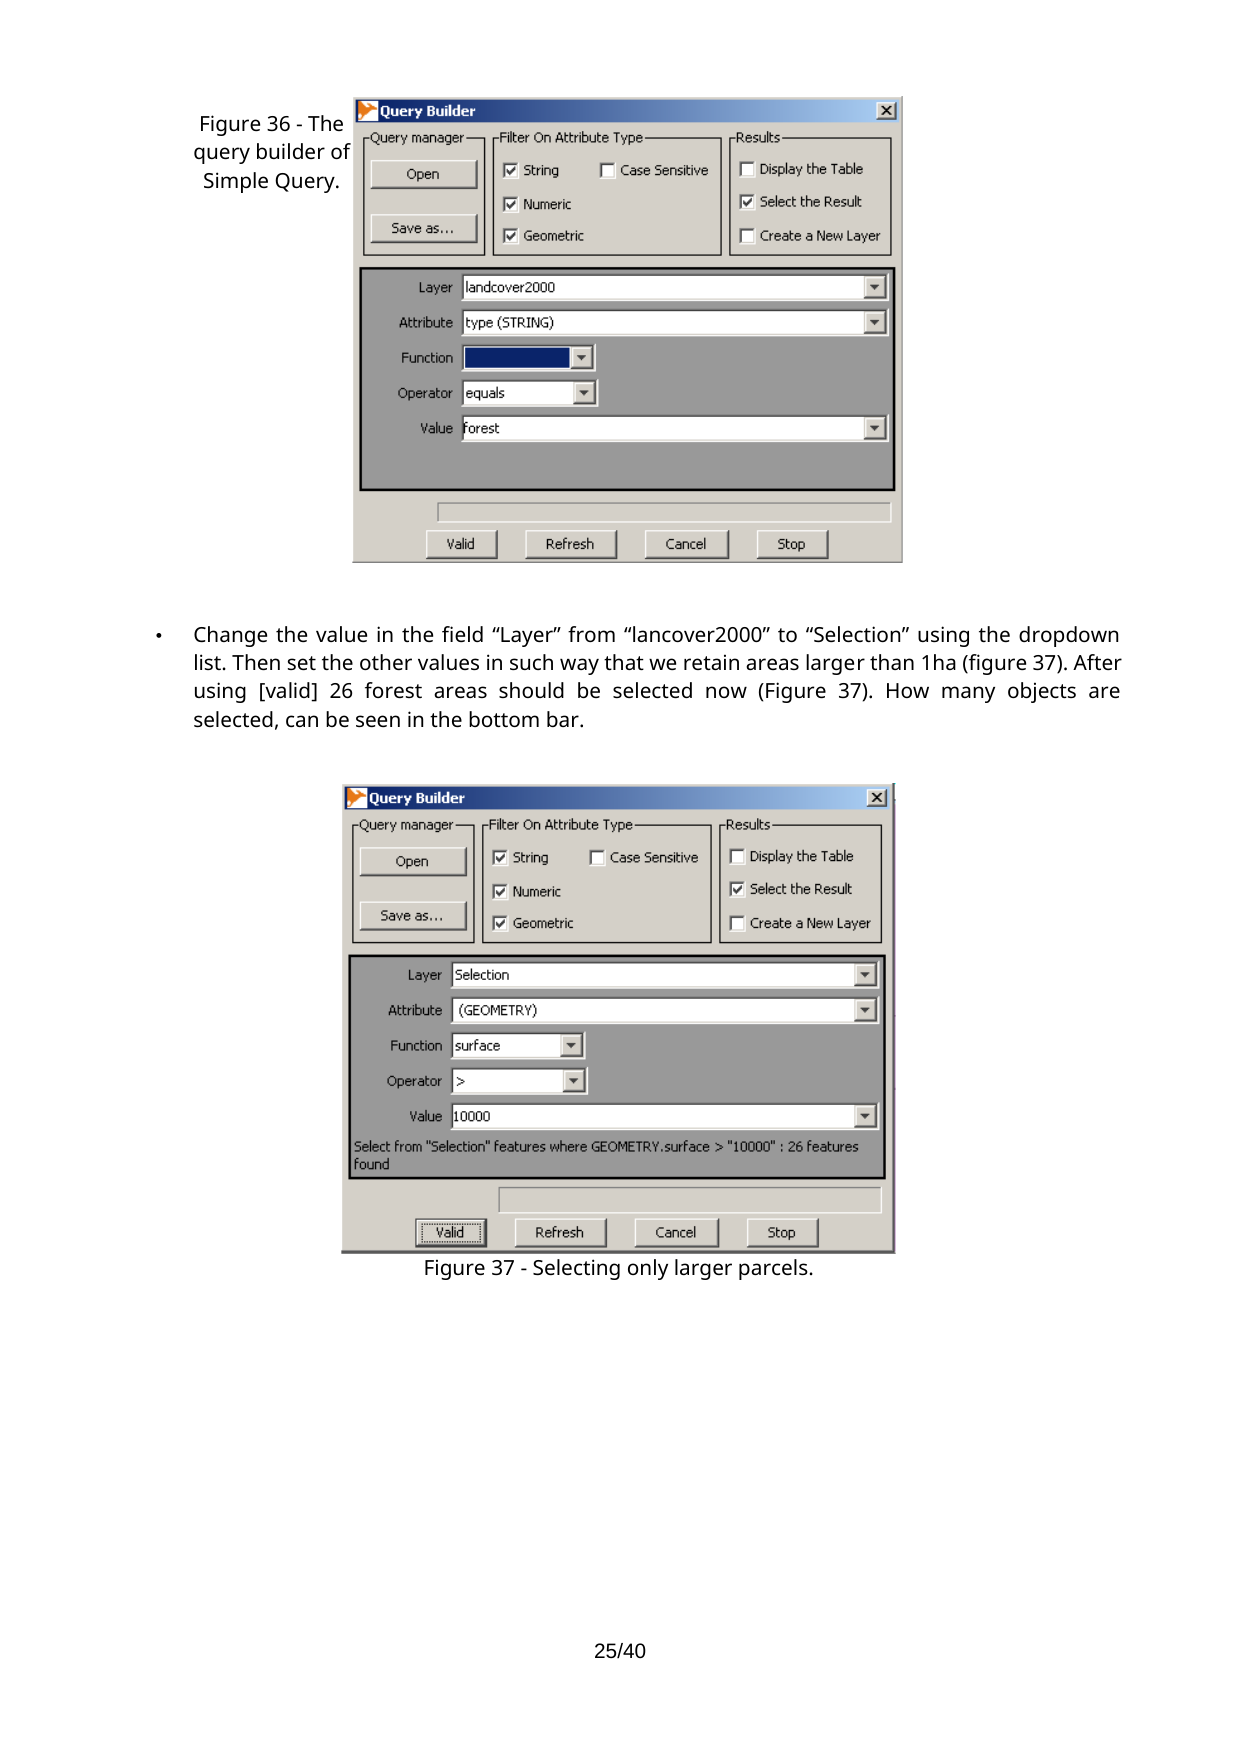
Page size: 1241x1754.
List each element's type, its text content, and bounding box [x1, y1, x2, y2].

list Change the value in the field “Layer” from “lancover2000” to “Selection” using the dropdown list. Then set the other values in such way that we retain areas larger than 1ha (figure 37). After using [valid] 26 forest areas should be selected now (Figure 37). How many objects are selected, can be seen in the bottom bar. [156, 620, 1122, 733]
picture [341, 783, 896, 1254]
list Figure 37 - Selecting only larger parcels. [301, 796, 936, 1282]
text [903, 109, 1064, 194]
text Figure 36 - The query builder of Simple Query. [191, 109, 352, 194]
picture [352, 96, 903, 563]
